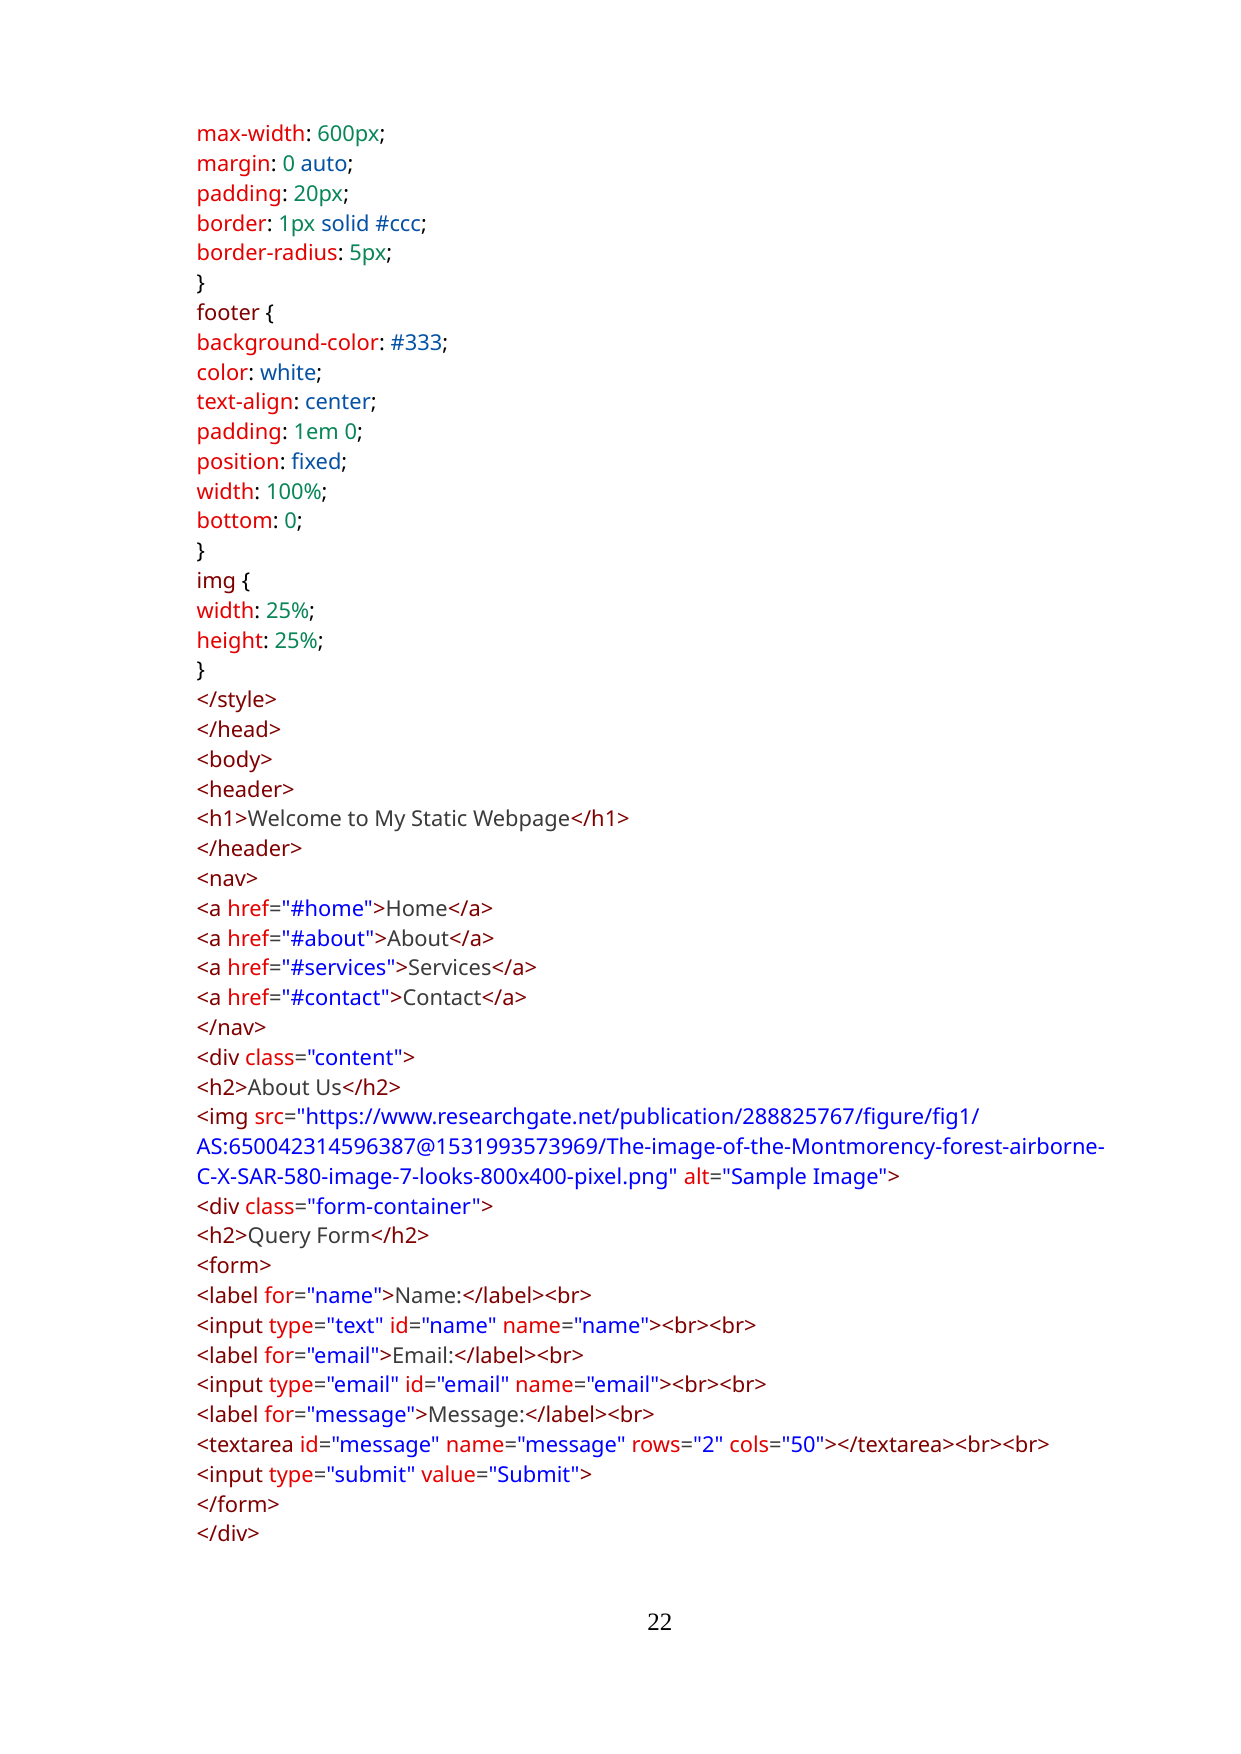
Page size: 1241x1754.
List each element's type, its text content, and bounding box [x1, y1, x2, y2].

text <input type="text" id="name" name="name"><br><br> [196, 1310, 1122, 1339]
text <a href="#about">About</a> [196, 922, 1122, 952]
text <nav> [196, 863, 1122, 893]
text height: 25%; [196, 624, 1122, 654]
text <input type="submit" value="Submit"> [196, 1459, 1122, 1488]
text <textarea id="message" name="message" rows="2" cols="50"></textarea><br><br> [196, 1429, 1122, 1459]
text footer { [196, 297, 1122, 327]
text </style> [196, 684, 1122, 714]
text border: 1px solid #ccc; [196, 207, 1122, 237]
text <body> [196, 744, 1122, 773]
text <input type="email" id="email" name="email"><br><br> [196, 1369, 1122, 1399]
text width: 100%; [196, 476, 1122, 505]
text <h2>Query Form</h2> [196, 1220, 1122, 1250]
text position: fixed; [196, 446, 1122, 476]
text </head> [196, 714, 1122, 744]
text <a href="#services">Services</a> [196, 952, 1122, 982]
text text-align: center; [196, 386, 1122, 416]
text <h2>About Us</h2> [196, 1071, 1122, 1101]
text <header> [196, 773, 1122, 803]
text color: white; [196, 356, 1122, 386]
text <label for="email">Email:</label><br> [196, 1339, 1122, 1369]
text </header> [196, 833, 1122, 863]
text padding: 20px; [196, 178, 1122, 207]
text <div class="form-container"> [196, 1191, 1122, 1220]
text margin: 0 auto; [196, 148, 1122, 178]
text </div> [196, 1518, 1122, 1548]
text <a href="#home">Home</a> [196, 893, 1122, 922]
text <label for="name">Name:</label><br> [196, 1280, 1122, 1310]
text bottom: 0; [196, 505, 1122, 535]
text <label for="message">Message:</label><br> [196, 1399, 1122, 1429]
text border-radius: 5px; [196, 237, 1122, 267]
text <h1>Welcome to My Static Webpage</h1> [196, 803, 1122, 833]
text } [196, 535, 1122, 565]
text background-color: #333; [196, 327, 1122, 356]
text } [196, 654, 1122, 684]
text img { [196, 565, 1122, 595]
text width: 25%; [196, 595, 1122, 624]
text <a href="#contact">Contact</a> [196, 982, 1122, 1012]
text max-width: 600px; [196, 118, 1122, 148]
text <form> [196, 1250, 1122, 1280]
text <div class="content"> [196, 1042, 1122, 1071]
text padding: 1em 0; [196, 416, 1122, 446]
text </form> [196, 1488, 1122, 1518]
text </nav> [196, 1012, 1122, 1042]
text <img src="https://www.researchgate.net/publication/288825767/figure/fig1/AS:650042314596387@1531993573969/The-image-of-the-Montmorency-forest-airborne-C-X-SAR-580-image-7-looks-800x400-pixel.png" alt="Sample Image"> [196, 1101, 1122, 1191]
text } [196, 267, 1122, 297]
